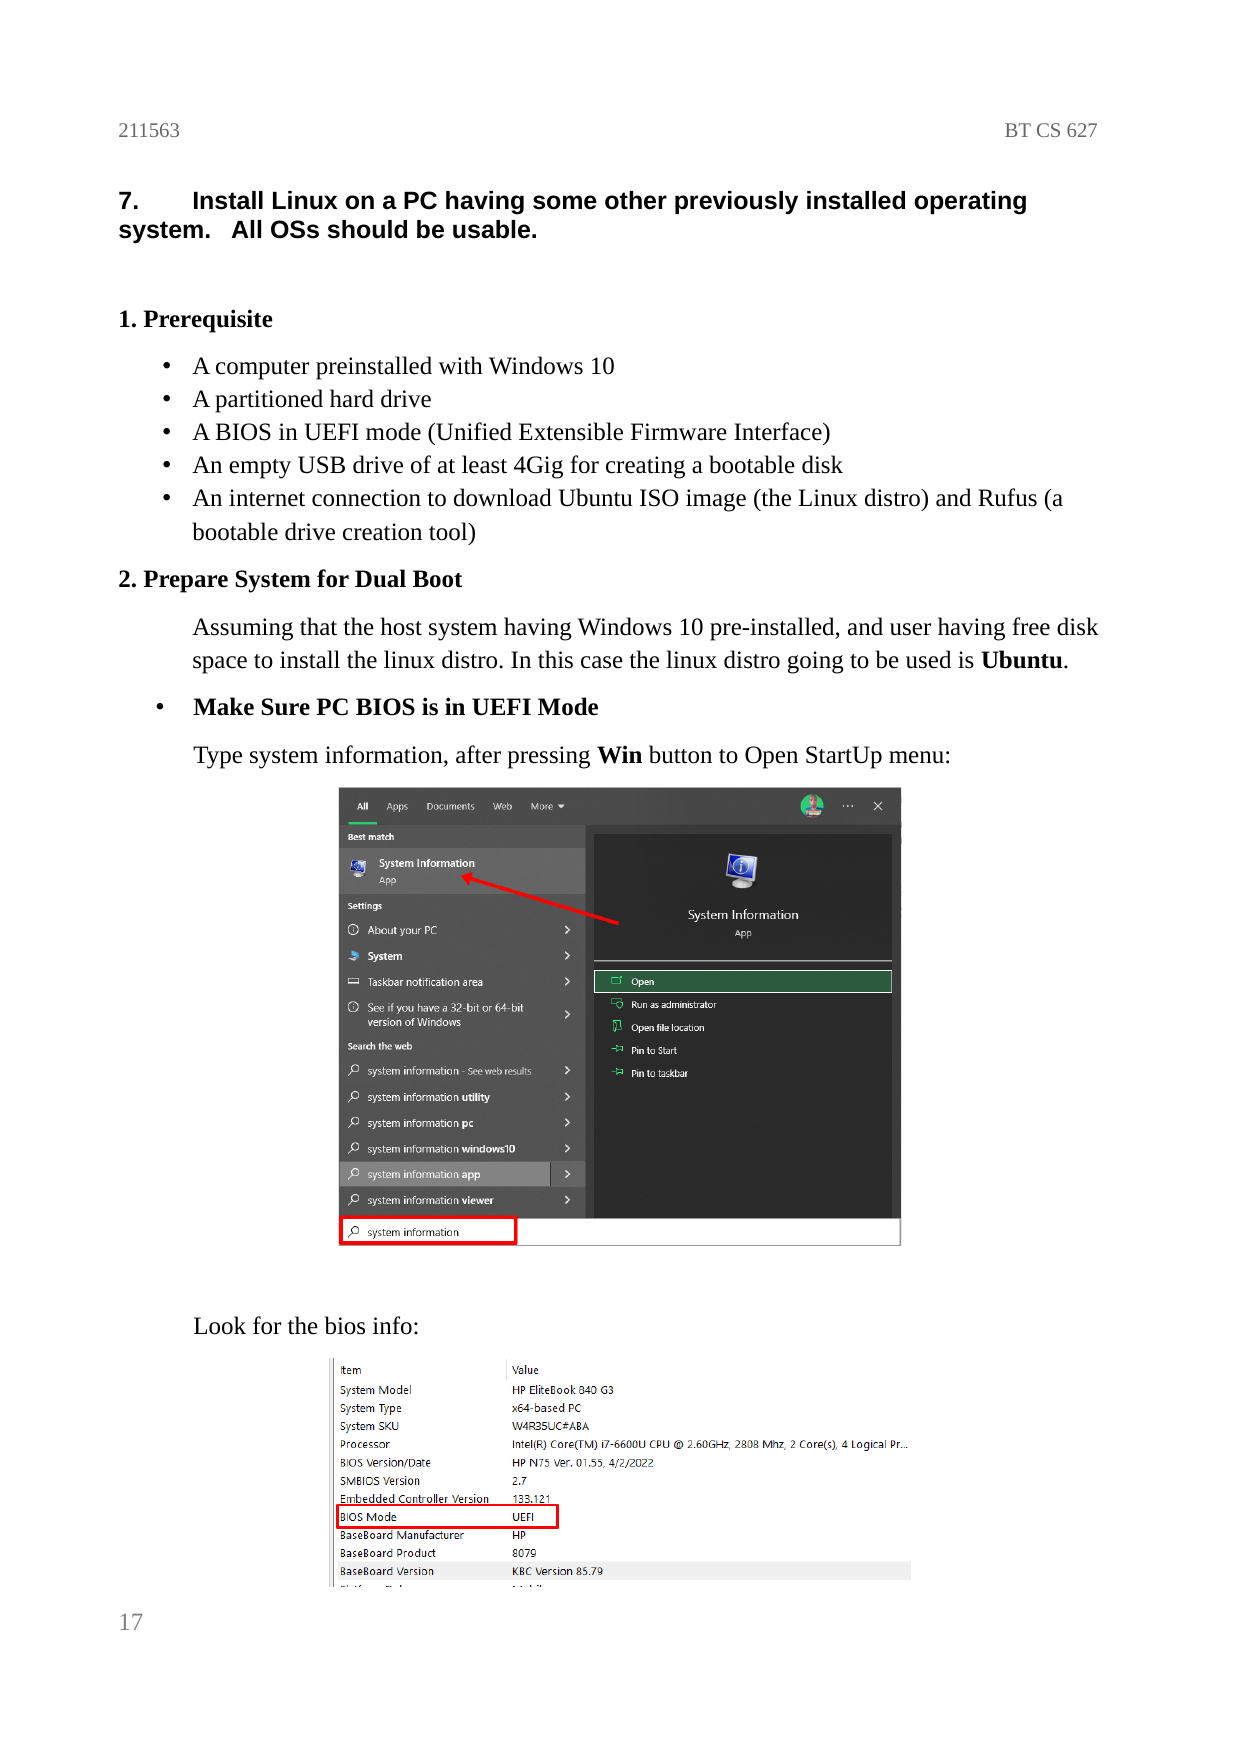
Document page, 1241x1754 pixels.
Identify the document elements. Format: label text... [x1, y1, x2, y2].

text Assuming that the host system having Windows 10 pre-installed, and user having free disk space to install the linux distro. In this case the linux distro going to be used is Ubuntu. [118, 612, 1122, 673]
list A partitioned hard drive [162, 384, 1122, 413]
picture [329, 1358, 911, 1587]
list An internet connection to download Ubuntu ISO image (the Linux distro) and Rufus (a bootable drive creation tool) [162, 483, 1122, 545]
picture [338, 787, 902, 1246]
text 1. Prerequisite [118, 304, 1122, 333]
list An empty USB drive of at least 4Gig for creating a bootable disk [162, 451, 1122, 479]
list Make Sure PC BIOS is in UEFI Mode [156, 692, 1122, 721]
list A BIOS in UEFI mode (Unified Extensible Firmware Interface) [162, 417, 1122, 446]
subtitle 7. Install Linux on a PC having some other previously installed operating system. All OSs should be usable. [118, 186, 1122, 244]
list Look for the bios info: [156, 1311, 1122, 1340]
list Type system information, after pressing Win button to Open StartUp menu: [156, 740, 1122, 769]
list A computer preinstalled with Windows 10 [162, 351, 1122, 380]
text 2. Prepare System for Dual Boot [118, 564, 1122, 593]
